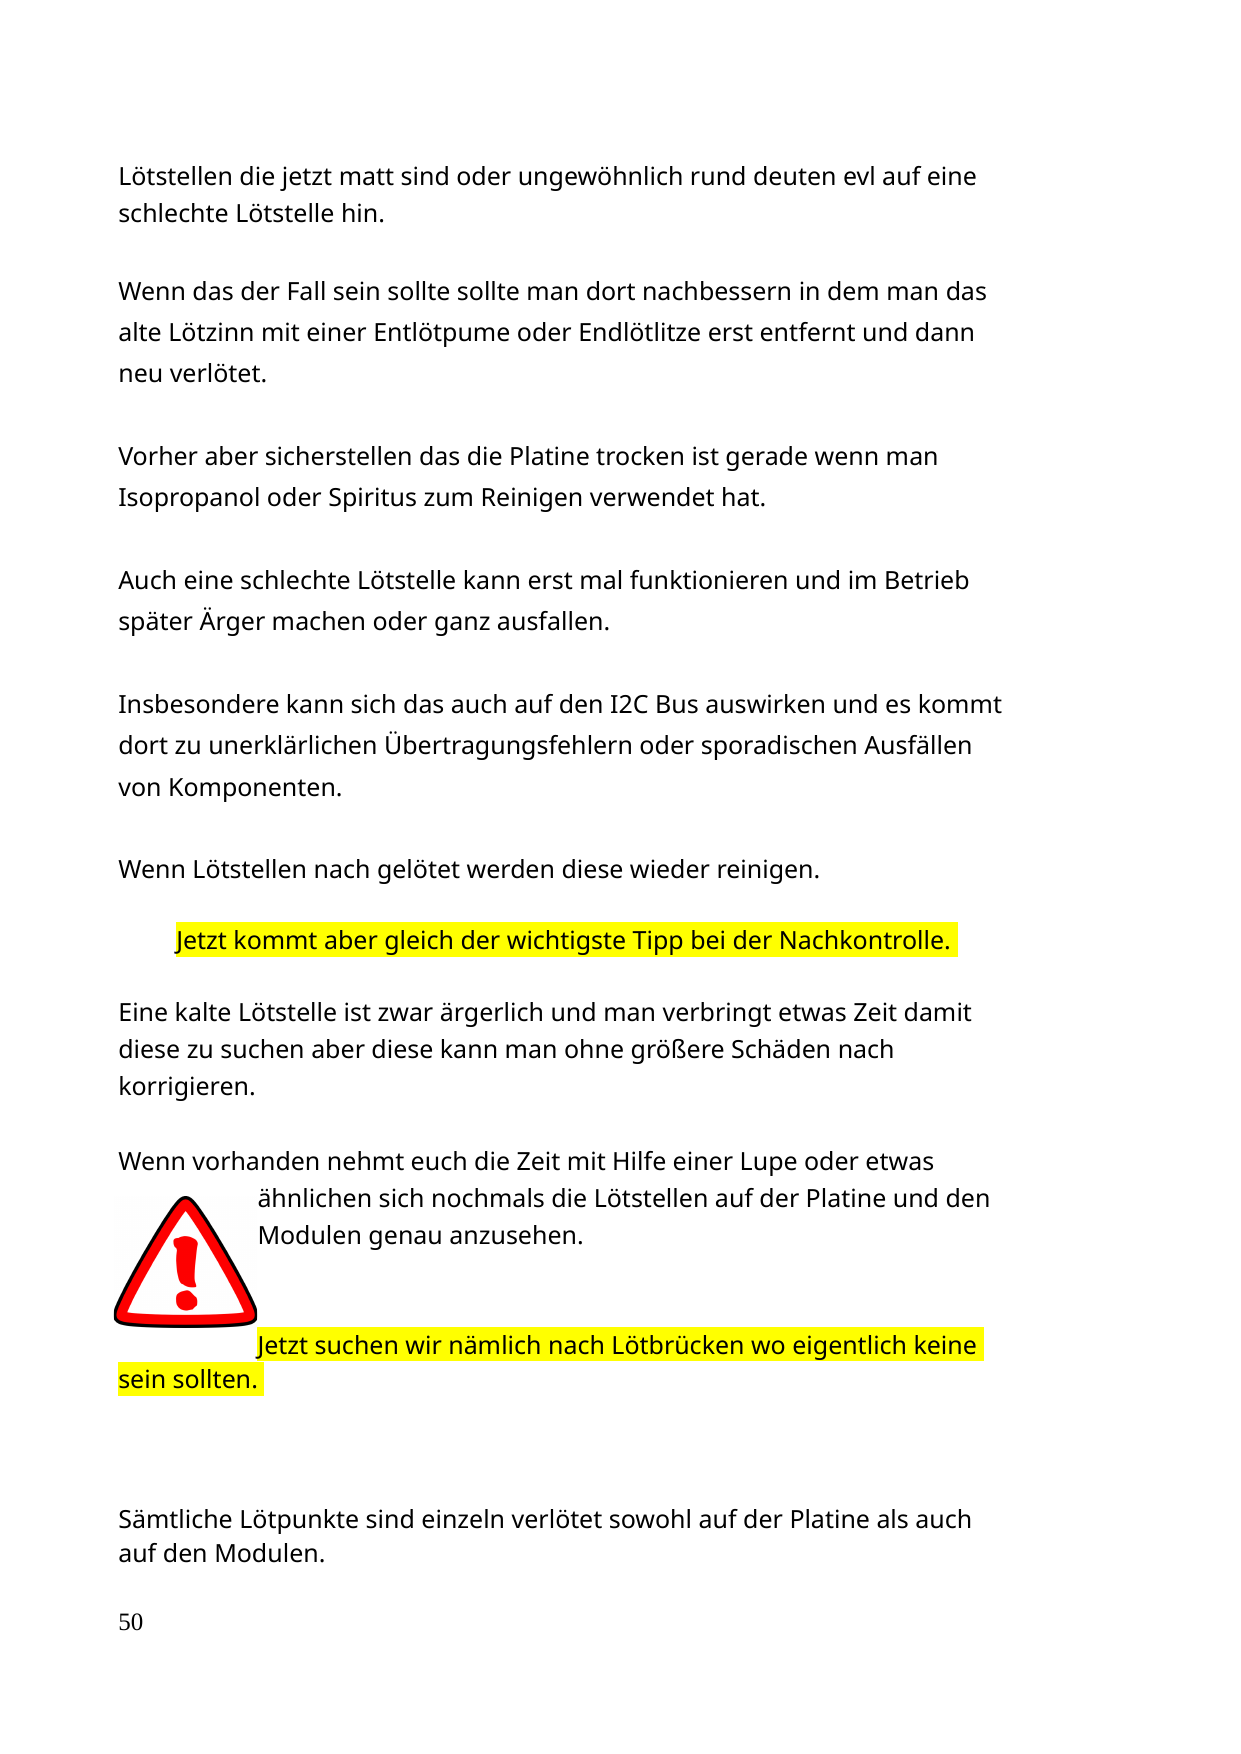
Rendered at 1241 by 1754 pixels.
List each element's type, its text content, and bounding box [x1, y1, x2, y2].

text Jetzt kommt aber gleich der wichtigste Tipp bei der Nachkontrolle. [118, 887, 1016, 957]
text Eine kalte Lötstelle ist zwar ärgerlich und man verbringt etwas Zeit damit diese zu suchen aber diese kann man ohne größere Schäden nach korrigieren. Wenn vorhanden nehmt euch die Zeit mit Hilfe einer Lupe oder etwas ähnlichen sich nochmals die Lötstellen auf der Platine und den Modulen genau anzusehen. [118, 992, 1016, 1326]
text Wenn das der Fall sein sollte sollte man dort nachbessern in dem man das alte Lötzinn mit einer Entlötpume oder Endlötlitze erst entfernt und dann neu verlötet. [118, 267, 1016, 432]
text Lötstellen die jetzt matt sind oder ungewöhnlich rund deuten evl auf eine schlechte Lötstelle hin. [118, 118, 1016, 267]
text Insbesondere kann sich das auch auf den I2C Bus auswirken und es kommt dort zu unerklärlichen Übertragungsfehlern oder sporadischen Ausfällen von Komponenten. [118, 680, 1016, 804]
text Auch eine schlechte Lötstelle kann erst mal funktionieren und im Betrieb später Ärger machen oder ganz ausfallen. [118, 556, 1016, 680]
picture [113, 1196, 258, 1328]
text Vorher aber sicherstellen das die Platine trocken ist gerade wenn man Isopropanol oder Spiritus zum Reinigen verwendet hat. [118, 432, 1016, 515]
text Jetzt suchen wir nämlich nach Lötbrücken wo eigentlich keine sein sollten. Sämtliche Lötpunkte sind einzeln verlötet sowohl auf der Platine als auch auf den Modulen. [118, 1326, 1016, 1570]
text Wenn Lötstellen nach gelötet werden diese wieder reinigen. [118, 846, 1016, 887]
